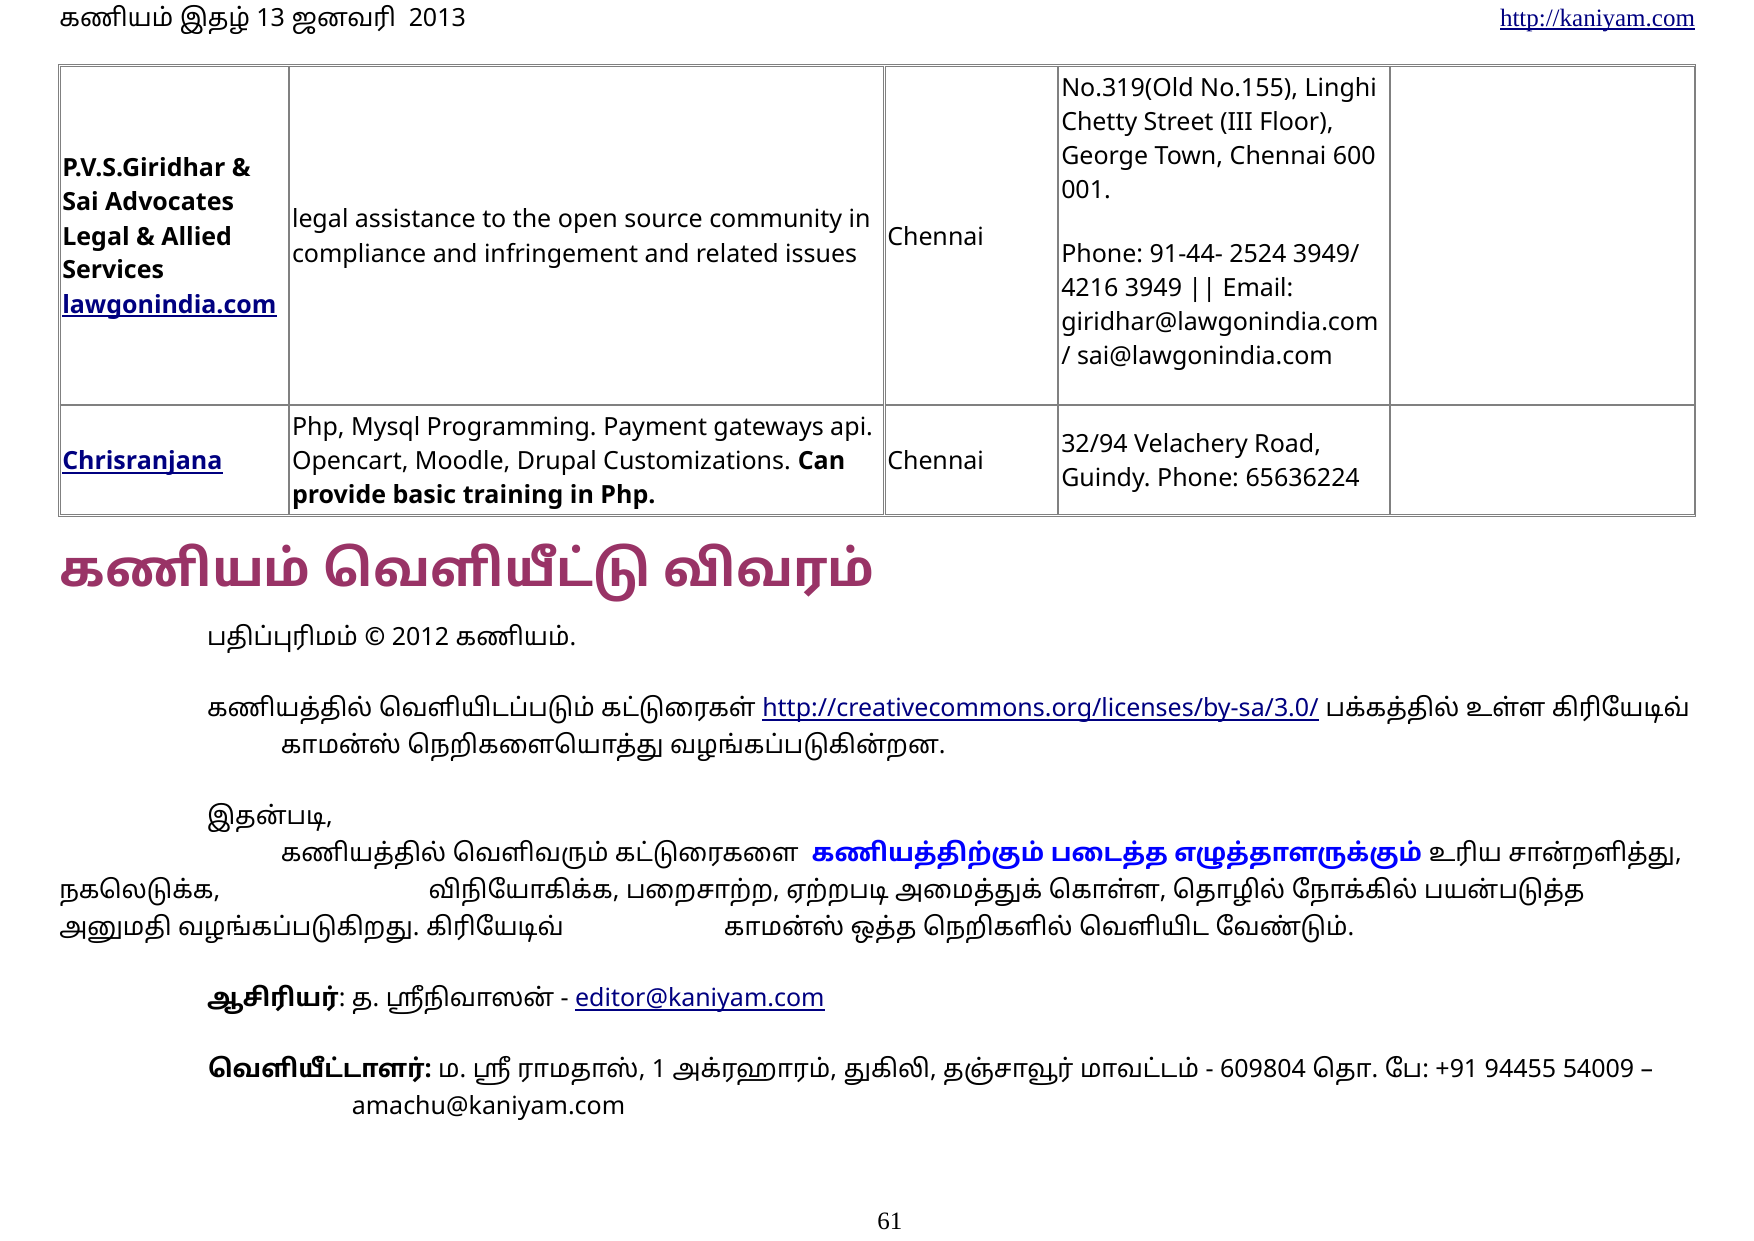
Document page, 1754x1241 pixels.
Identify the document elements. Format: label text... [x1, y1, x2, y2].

text வெளியீட்டாளர்: ம. ஶ்ரீ ராமதாஸ், 1 அக்ரஹாரம், துகிலி, தஞ்சாவூர் மாவட்டம் - 609804 தொ. பே: +91 94455 54009 – amachu@kaniyam.com [208, 1051, 1695, 1122]
table_cell Chennai [886, 67, 1057, 404]
table_cell Php, Mysql Programming. Payment gateways api. Opencart, Moodle, Drupal Customizations. Can provide basic training in Php. [290, 406, 883, 514]
table_cell [1391, 67, 1694, 404]
text ஆசிரியர்: த. ஸ்ரீநிவாஸன் - editor@kaniyam.com [59, 980, 1695, 1017]
table_cell legal assistance to the open source community in compliance and infringement and related issues [290, 67, 883, 404]
table_cell [1391, 406, 1694, 514]
table_cell Chennai [886, 406, 1057, 514]
subtitle கணியம் வெளியீட்டு விவரம் [59, 541, 1695, 606]
table_cell 32/94 Velachery Road, Guindy. Phone: 65636224 [1059, 406, 1389, 514]
text கணியத்தில் வெளிவரும் கட்டுரைகளை கணியத்திற்கும் படைத்த எழுத்தாளருக்கும் உரிய சான்றளித்து, நகலெடுக்க, விநியோகிக்க, பறைசாற்ற, ஏற்றபடி அமைத்துக் கொள்ள, தொழில் நோக்கில் பயன்படுத்த அனுமதி வழங்கப்படுகிறது. கிரியேடிவ் காமன்ஸ் ஒத்த நெறிகளில் வெளியிட வேண்டும். [59, 835, 1695, 946]
text பதிப்புரிமம் © 2012 கணியம். [59, 619, 1695, 656]
table_cell P.V.S.Giridhar & Sai Advocates Legal & Allied Services lawgonindia.com [61, 67, 288, 404]
text கணியத்தில் வெளியிடப்படும் கட்டுரைகள் http://creativecommons.org/licenses/by-sa/3.0/ பக்கத்தில் உள்ள கிரியேடிவ் காமன்ஸ் நெறிகளையொத்து வழங்கப்படுகின்றன. [59, 690, 1695, 764]
table_cell Chrisranjana [61, 406, 288, 514]
table_cell No.319(Old No.155), Linghi Chetty Street (III Floor), George Town, Chennai 600 001. Phone: 91-44- 2524 3949/ 4216 3949 || Email: giridhar@lawgonindia.com / sai@lawgonindia.com [1059, 67, 1389, 404]
text இதன்படி, [59, 798, 1695, 835]
